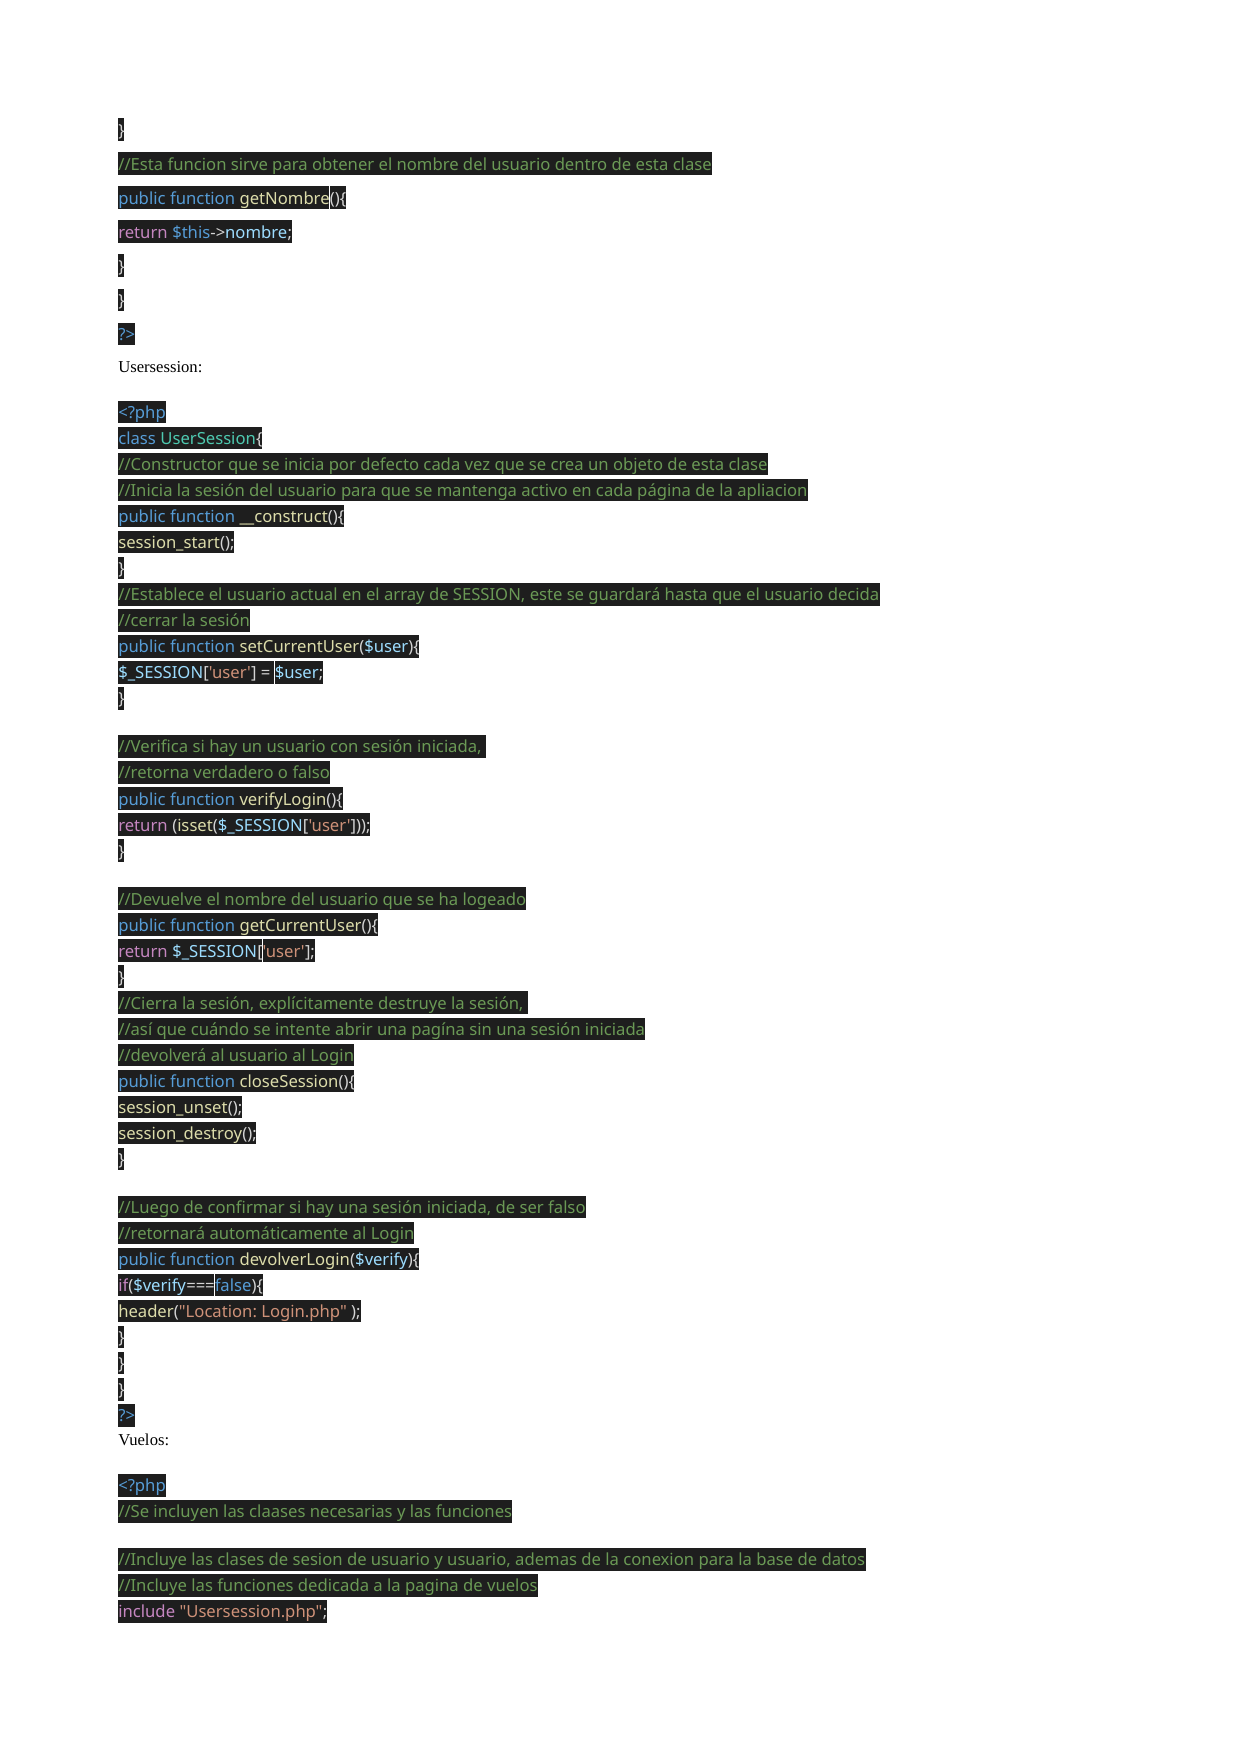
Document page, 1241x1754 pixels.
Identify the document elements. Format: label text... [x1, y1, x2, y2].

text //Cierra la sesión, explícitamente destruye la sesión, [118, 991, 1122, 1014]
text if($verify===false){ [118, 1274, 1122, 1296]
text } [118, 557, 1122, 579]
text } [118, 288, 1122, 311]
text //cerrar la sesión [118, 609, 1122, 632]
text } [118, 839, 1122, 862]
text //Se incluyen las claases necesarias y las funciones [118, 1500, 1122, 1523]
text //Verifica si hay un usuario con sesión iniciada, [118, 735, 1122, 758]
text } [118, 1148, 1122, 1170]
text //Luego de confirmar si hay una sesión iniciada, de ser falso [118, 1196, 1122, 1218]
text include "Usersession.php"; [118, 1600, 1122, 1623]
text <?php [118, 401, 1122, 423]
text ?> [118, 1404, 1122, 1427]
text //Inicia la sesión del usuario para que se mantenga activo en cada página de la apliacion [118, 479, 1122, 501]
text } [118, 1352, 1122, 1374]
text header("Location: Login.php" ); [118, 1300, 1122, 1322]
text } [118, 1378, 1122, 1401]
text //devolverá al usuario al Login [118, 1043, 1122, 1066]
text //así que cuándo se intente abrir una pagína sin una sesión iniciada [118, 1017, 1122, 1040]
text return (isset($_SESSION['user'])); [118, 813, 1122, 836]
text //Esta funcion sirve para obtener el nombre del usuario dentro de esta clase [118, 152, 1122, 175]
text class UserSession{ [118, 427, 1122, 449]
text return $_SESSION['user']; [118, 939, 1122, 962]
text //Incluye las clases de sesion de usuario y usuario, ademas de la conexion para la base de datos [118, 1548, 1122, 1571]
text } [118, 1326, 1122, 1348]
text //Establece el usuario actual en el array de SESSION, este se guardará hasta que el usuario decida [118, 583, 1122, 606]
text session_start(); [118, 531, 1122, 553]
text public function __construct(){ [118, 505, 1122, 527]
text } [118, 254, 1122, 277]
text Vuelos: [118, 1430, 1122, 1449]
text Usersession: [118, 357, 1122, 376]
text } [118, 118, 1122, 141]
text public function verifyLogin(){ [118, 787, 1122, 810]
text ?> [118, 322, 1122, 345]
text public function closeSession(){ [118, 1069, 1122, 1092]
text //Incluye las funciones dedicada a la pagina de vuelos [118, 1574, 1122, 1597]
text $_SESSION['user'] = $user; [118, 661, 1122, 684]
text <?php [118, 1474, 1122, 1497]
text //retornará automáticamente al Login [118, 1222, 1122, 1244]
text session_unset(); [118, 1096, 1122, 1118]
text return $this->nombre; [118, 220, 1122, 243]
text //Constructor que se inicia por defecto cada vez que se crea un objeto de esta clase [118, 453, 1122, 475]
text session_destroy(); [118, 1122, 1122, 1144]
text } [118, 965, 1122, 988]
text public function getCurrentUser(){ [118, 913, 1122, 936]
text public function getNombre(){ [118, 186, 1122, 209]
text public function devolverLogin($verify){ [118, 1248, 1122, 1270]
text //Devuelve el nombre del usuario que se ha logeado [118, 887, 1122, 910]
text } [118, 687, 1122, 710]
text public function setCurrentUser($user){ [118, 635, 1122, 658]
text //retorna verdadero o falso [118, 761, 1122, 784]
